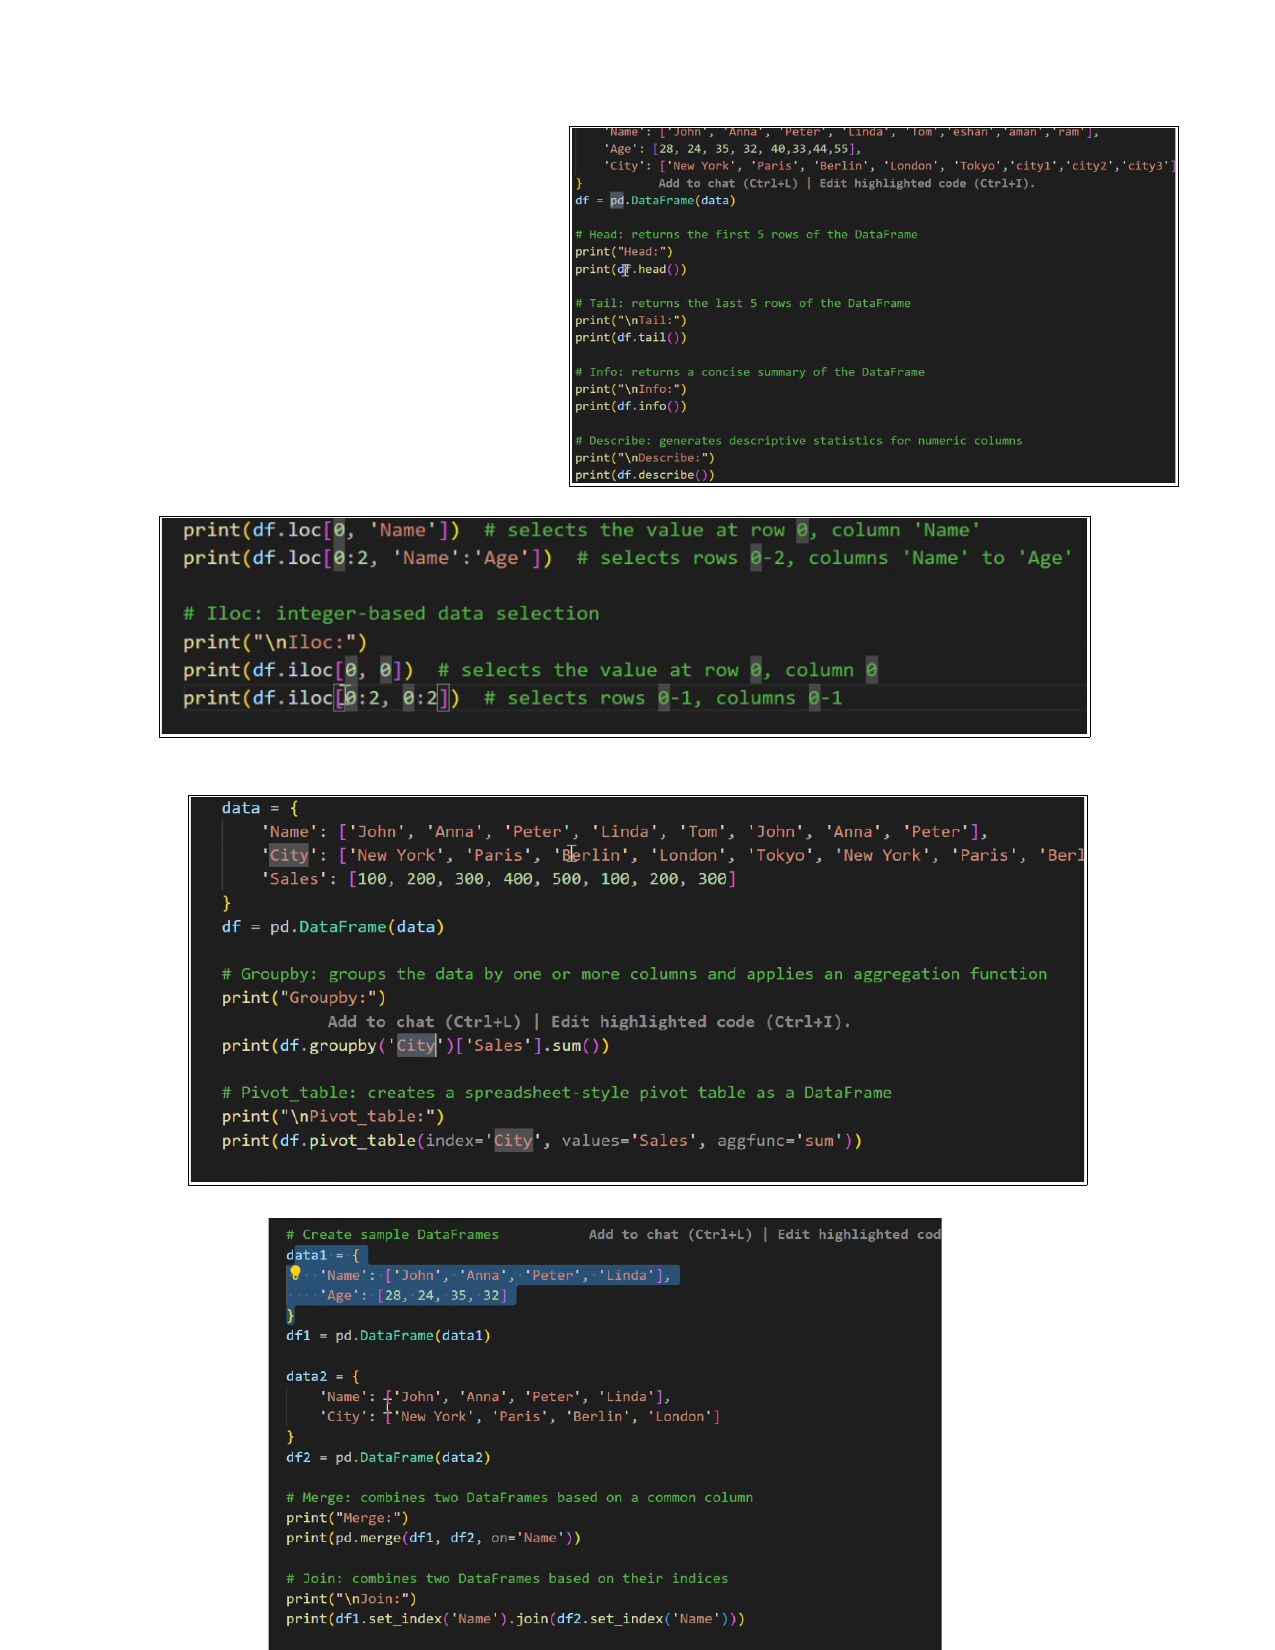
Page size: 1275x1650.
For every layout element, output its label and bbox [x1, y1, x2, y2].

picture [190, 797, 1085, 1182]
picture [572, 128, 1176, 483]
picture [268, 1218, 942, 1650]
picture [161, 518, 1087, 734]
